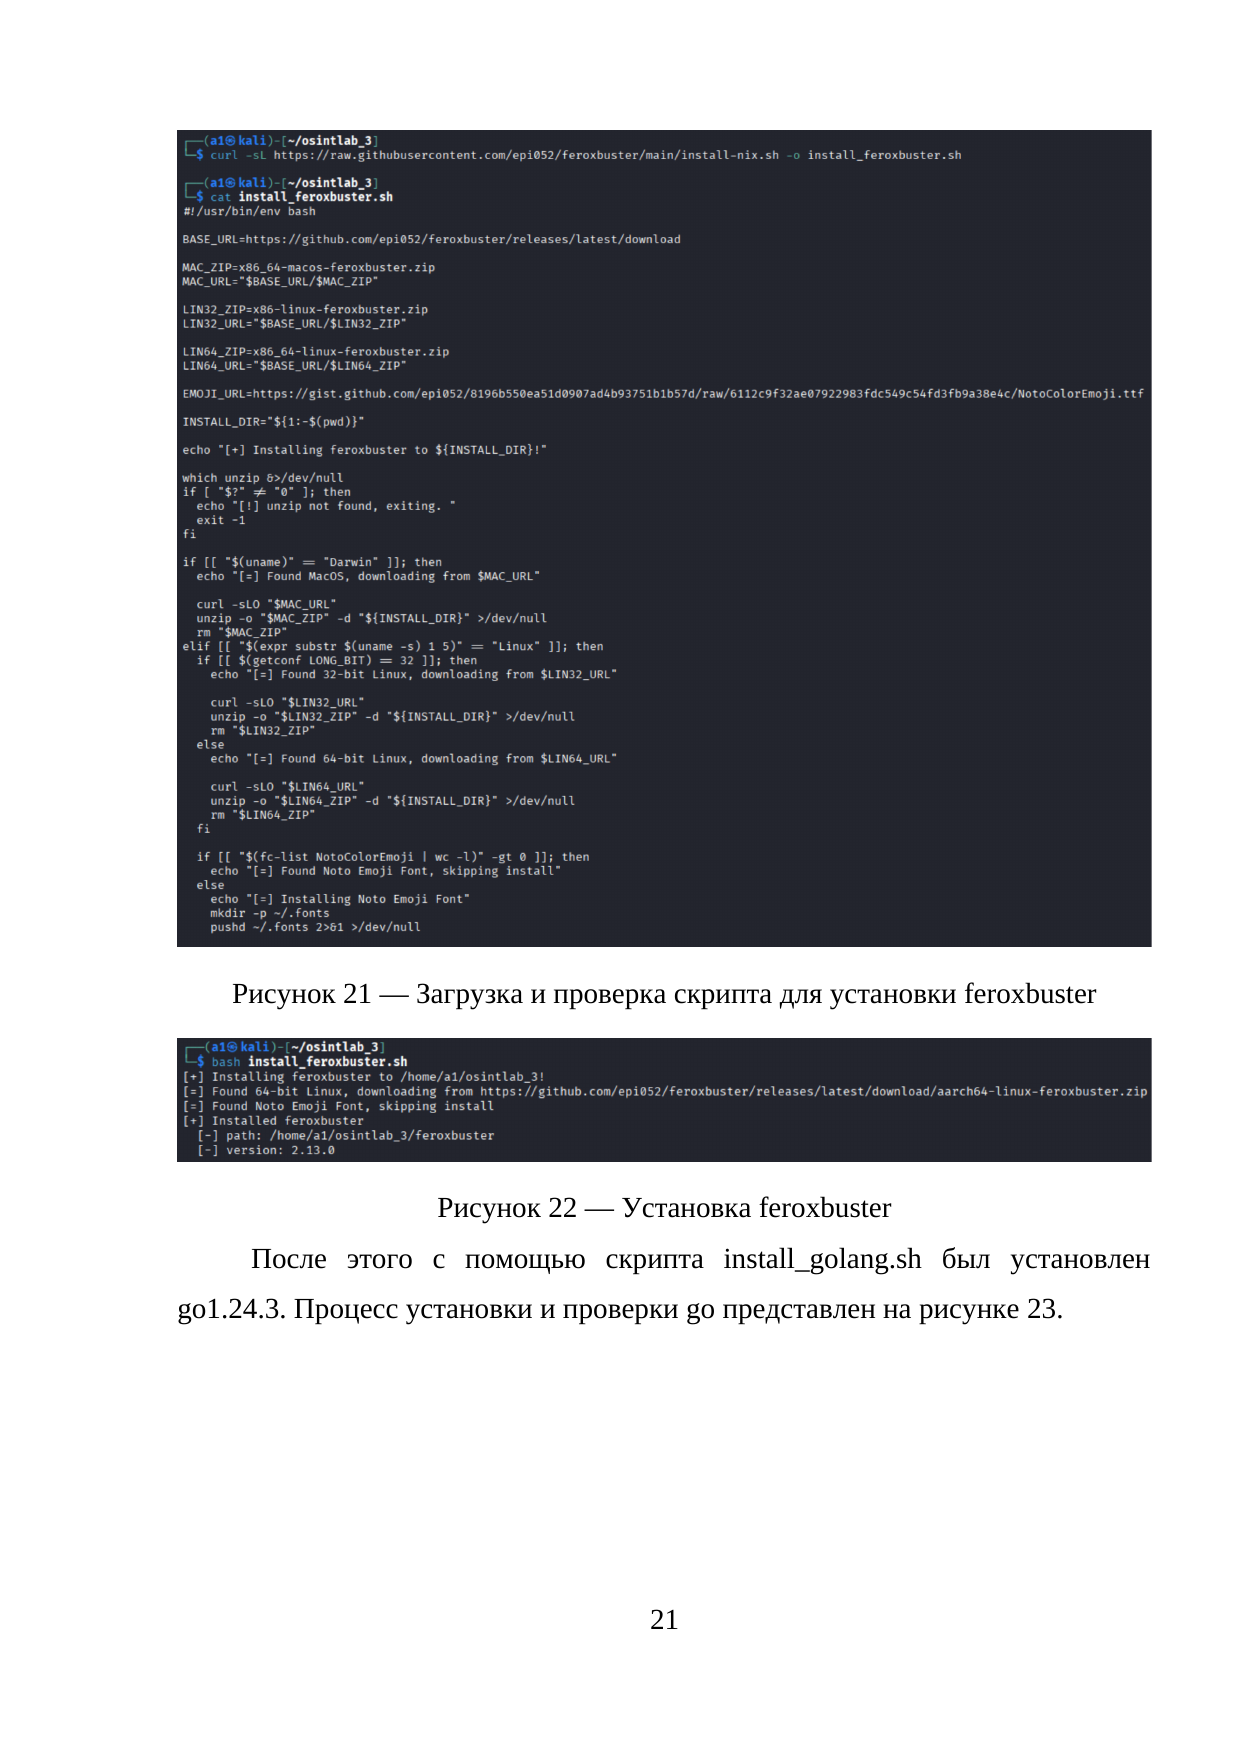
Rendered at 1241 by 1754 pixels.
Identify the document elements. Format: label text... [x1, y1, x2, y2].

text Рисунок 21 — Загрузка и проверка скрипта для установки feroxbuster [177, 947, 1152, 1009]
picture [177, 130, 1152, 947]
picture [177, 1038, 1152, 1162]
text После этого с помощью скрипта install_golang.sh был установлен go1.24.3. Процесс установки и проверки go представлен на рисунке 23. [177, 1241, 1152, 1324]
text Рисунок 22 — Установка feroxbuster [177, 1162, 1152, 1224]
